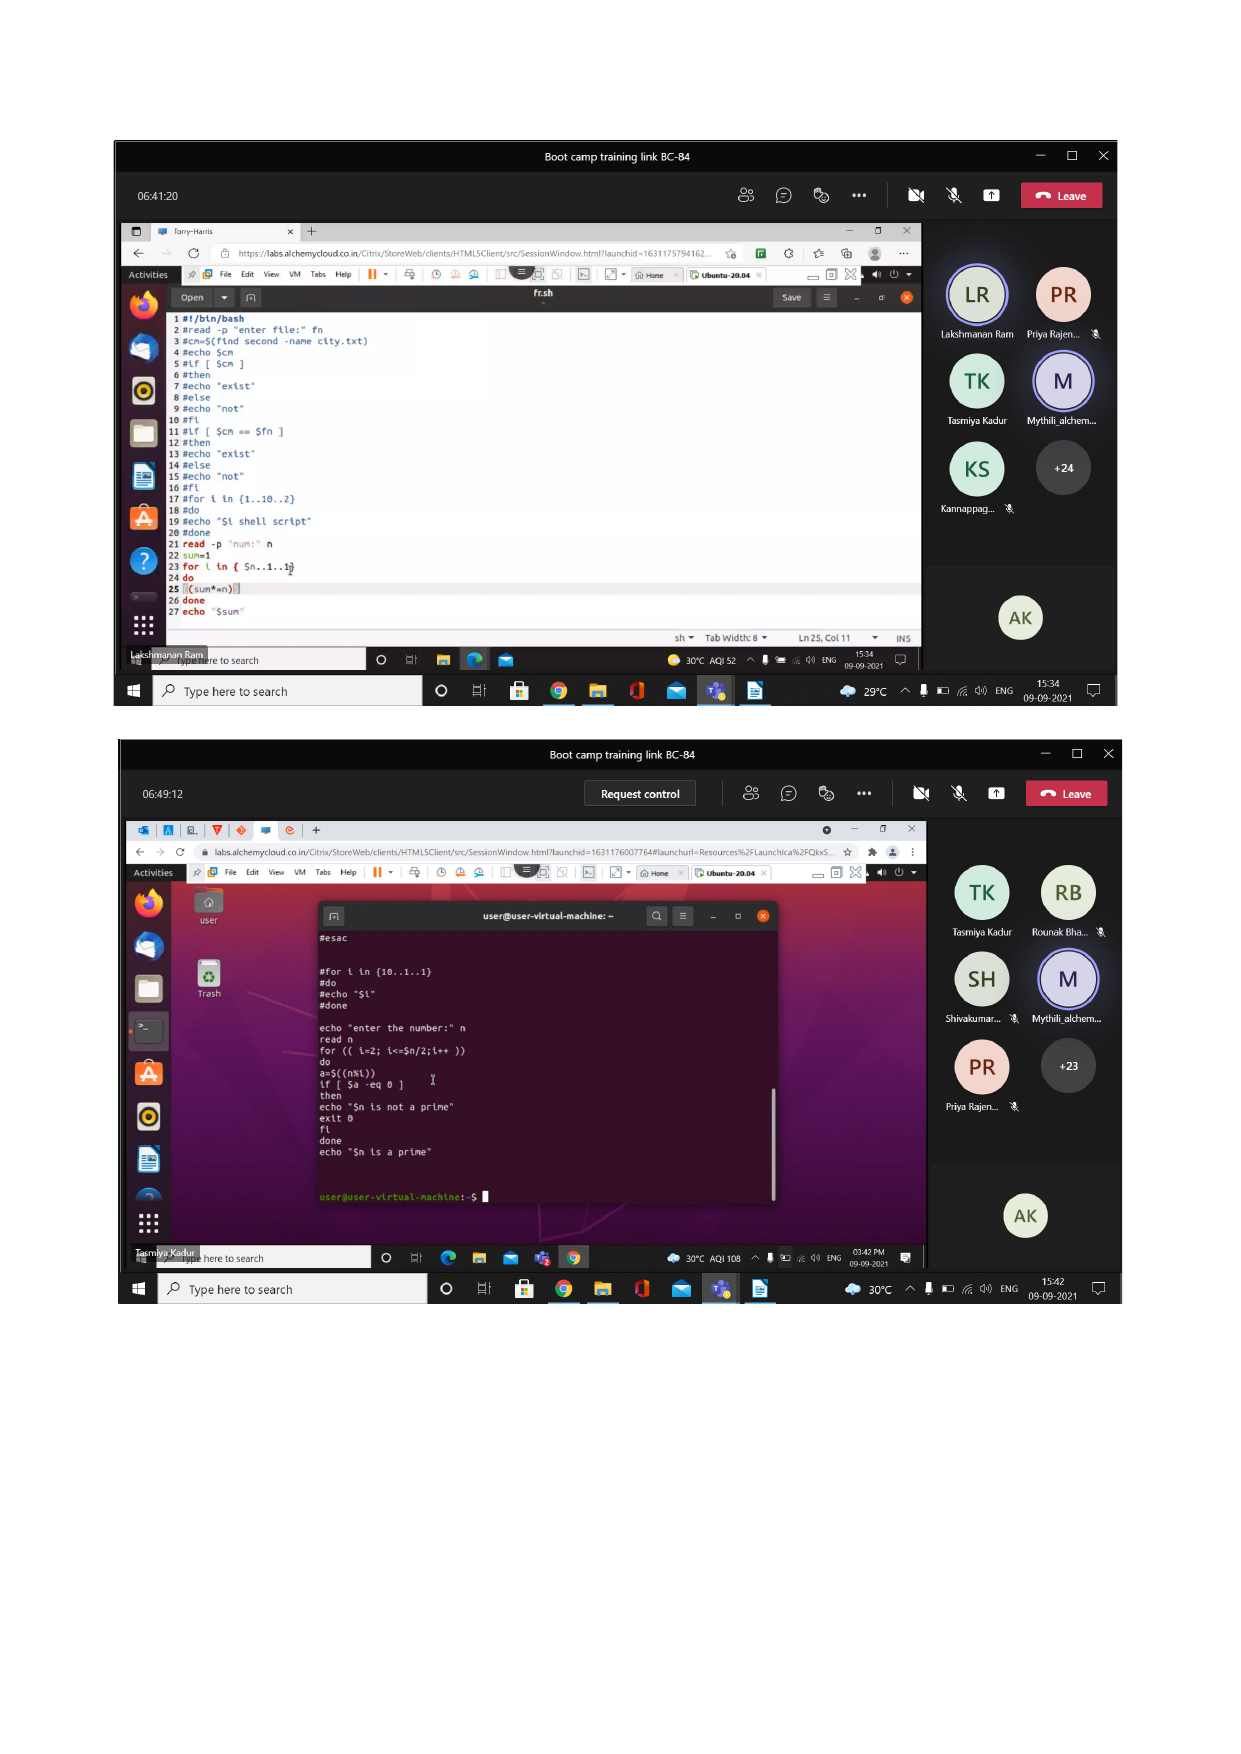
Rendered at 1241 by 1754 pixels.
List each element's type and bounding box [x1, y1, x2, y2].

picture [118, 739, 1123, 1304]
picture [113, 140, 1118, 706]
